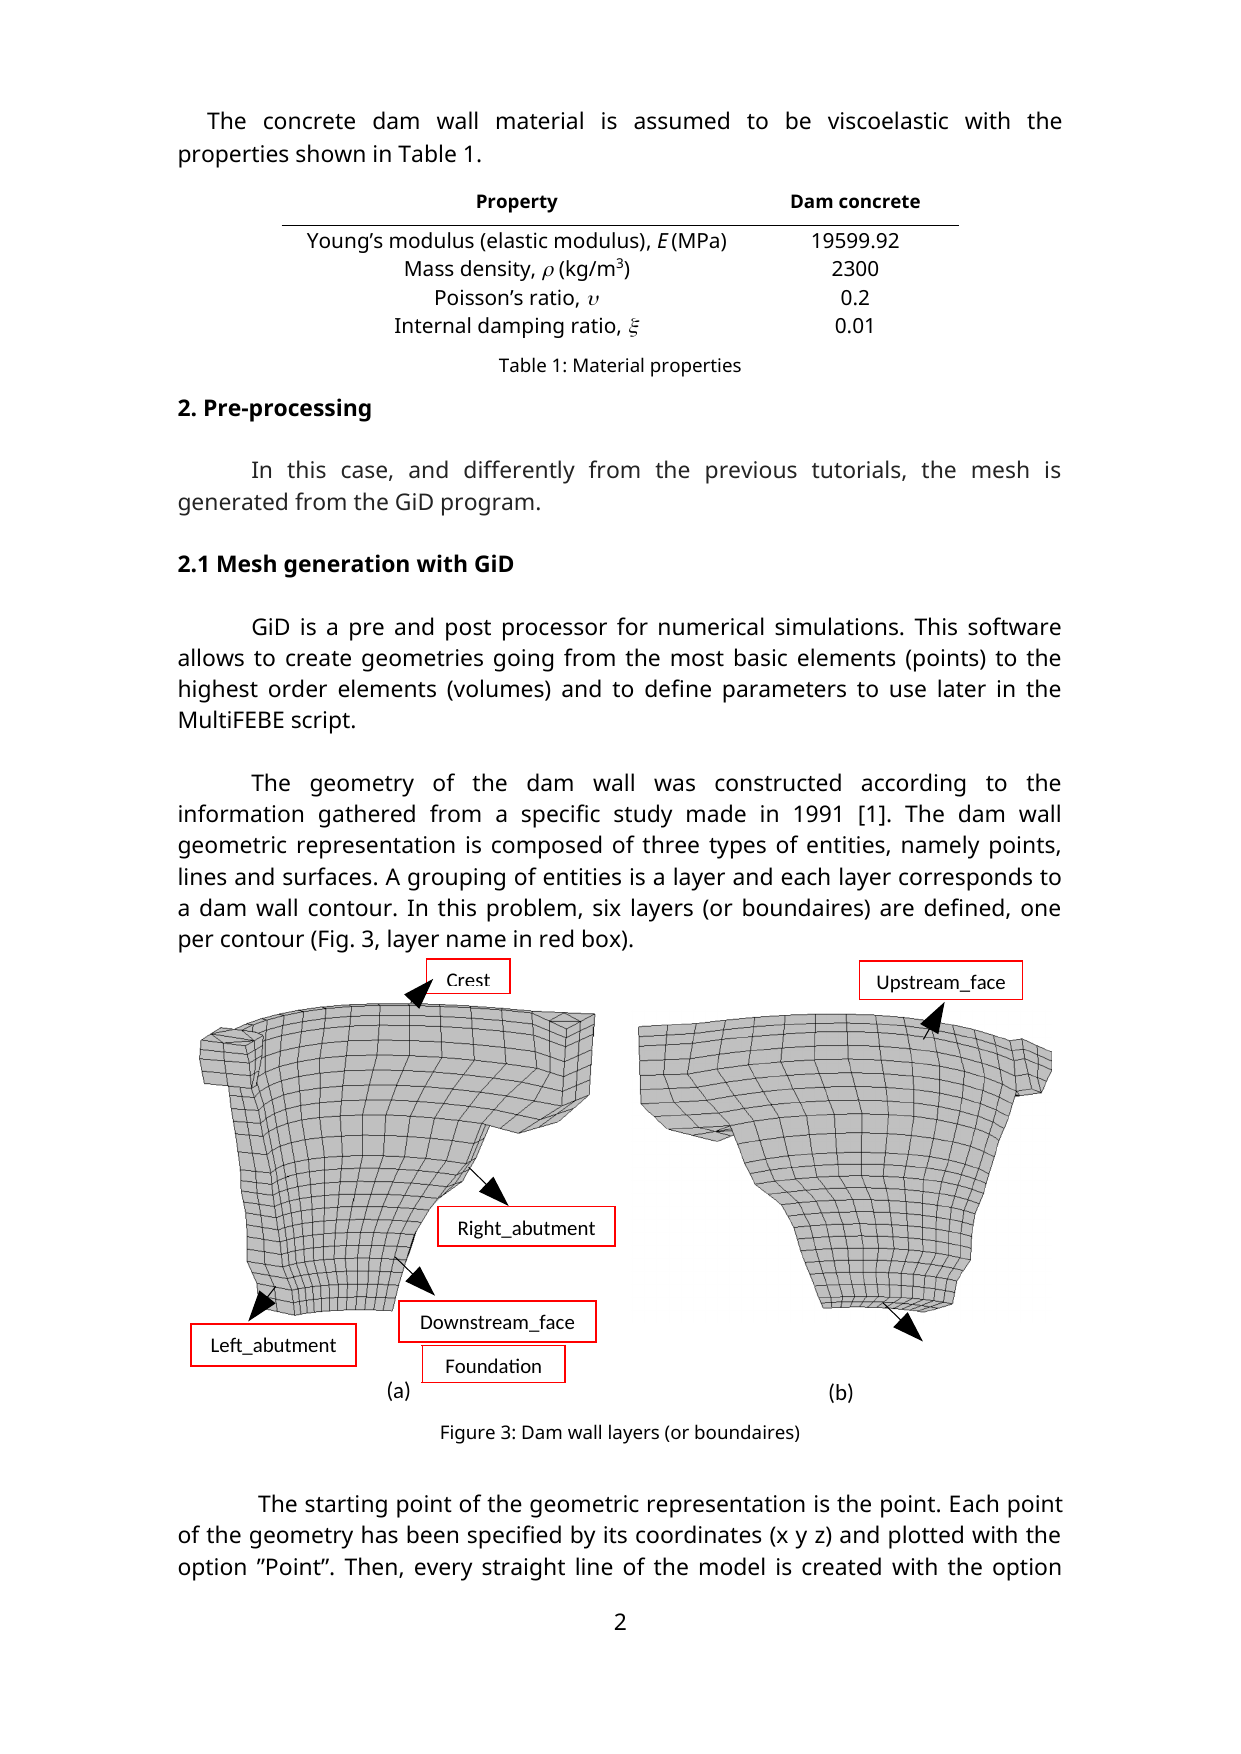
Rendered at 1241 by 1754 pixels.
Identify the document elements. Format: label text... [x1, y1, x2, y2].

table_header (b) [620, 954, 1062, 1413]
text Table 1: Material properties [177, 352, 1063, 378]
text In this case, and differently from the previous tutorials, the mesh is generated from the GiD program. [177, 454, 1063, 517]
table_header Dam concrete [752, 189, 958, 225]
table_cell Mass density,  (kg/m3) [282, 254, 752, 283]
table_header (b) [423, 1346, 564, 1382]
table_cell Internal damping ratio,  [282, 311, 752, 339]
text The geometry of the dam wall was constructed according to the information gathered from a specific study made in 1991 [1]. The dam wall geometric representation is composed of three types of entities, namely points, lines and surfaces. A grouping of entities is a layer and each layer corresponds to a dam wall contour. In this problem, six layers (or boundaires) are defined, one per contour (Fig. 3, layer name in red box). [177, 767, 1063, 954]
table_cell 19599.92 [752, 226, 958, 254]
table_header Property [282, 189, 752, 225]
text The starting point of the geometric representation is the point. Each point of the geometry has been specified by its coordinates (x y z) and plotted with the option ”Point”. Then, every straight line of the model is created with the option [177, 1488, 1063, 1582]
table_cell 0.01 [752, 311, 958, 339]
text GiD is a pre and post processor for numerical simulations. This software allows to create geometries going from the most basic elements (points) to the highest order elements (volumes) and to define parameters to use later in the MultiFEBE script. [177, 611, 1063, 736]
table_cell Young’s modulus (elastic modulus), E (MPa) [282, 226, 752, 254]
table_cell 2300 [752, 254, 958, 283]
text 2.1 Mesh generation with GiD [177, 548, 1063, 579]
text 2. Pre-processing [177, 392, 1063, 423]
table_cell Figure 3: Dam wall layers (or boundaires) [177, 1413, 1062, 1457]
text The concrete dam wall material is assumed to be viscoelastic with the properties shown in Table 1. [177, 105, 1063, 170]
table_cell 0.2 [752, 283, 958, 311]
table_cell Poisson’s ratio,  [282, 283, 752, 311]
table_header (a) [177, 954, 619, 1413]
